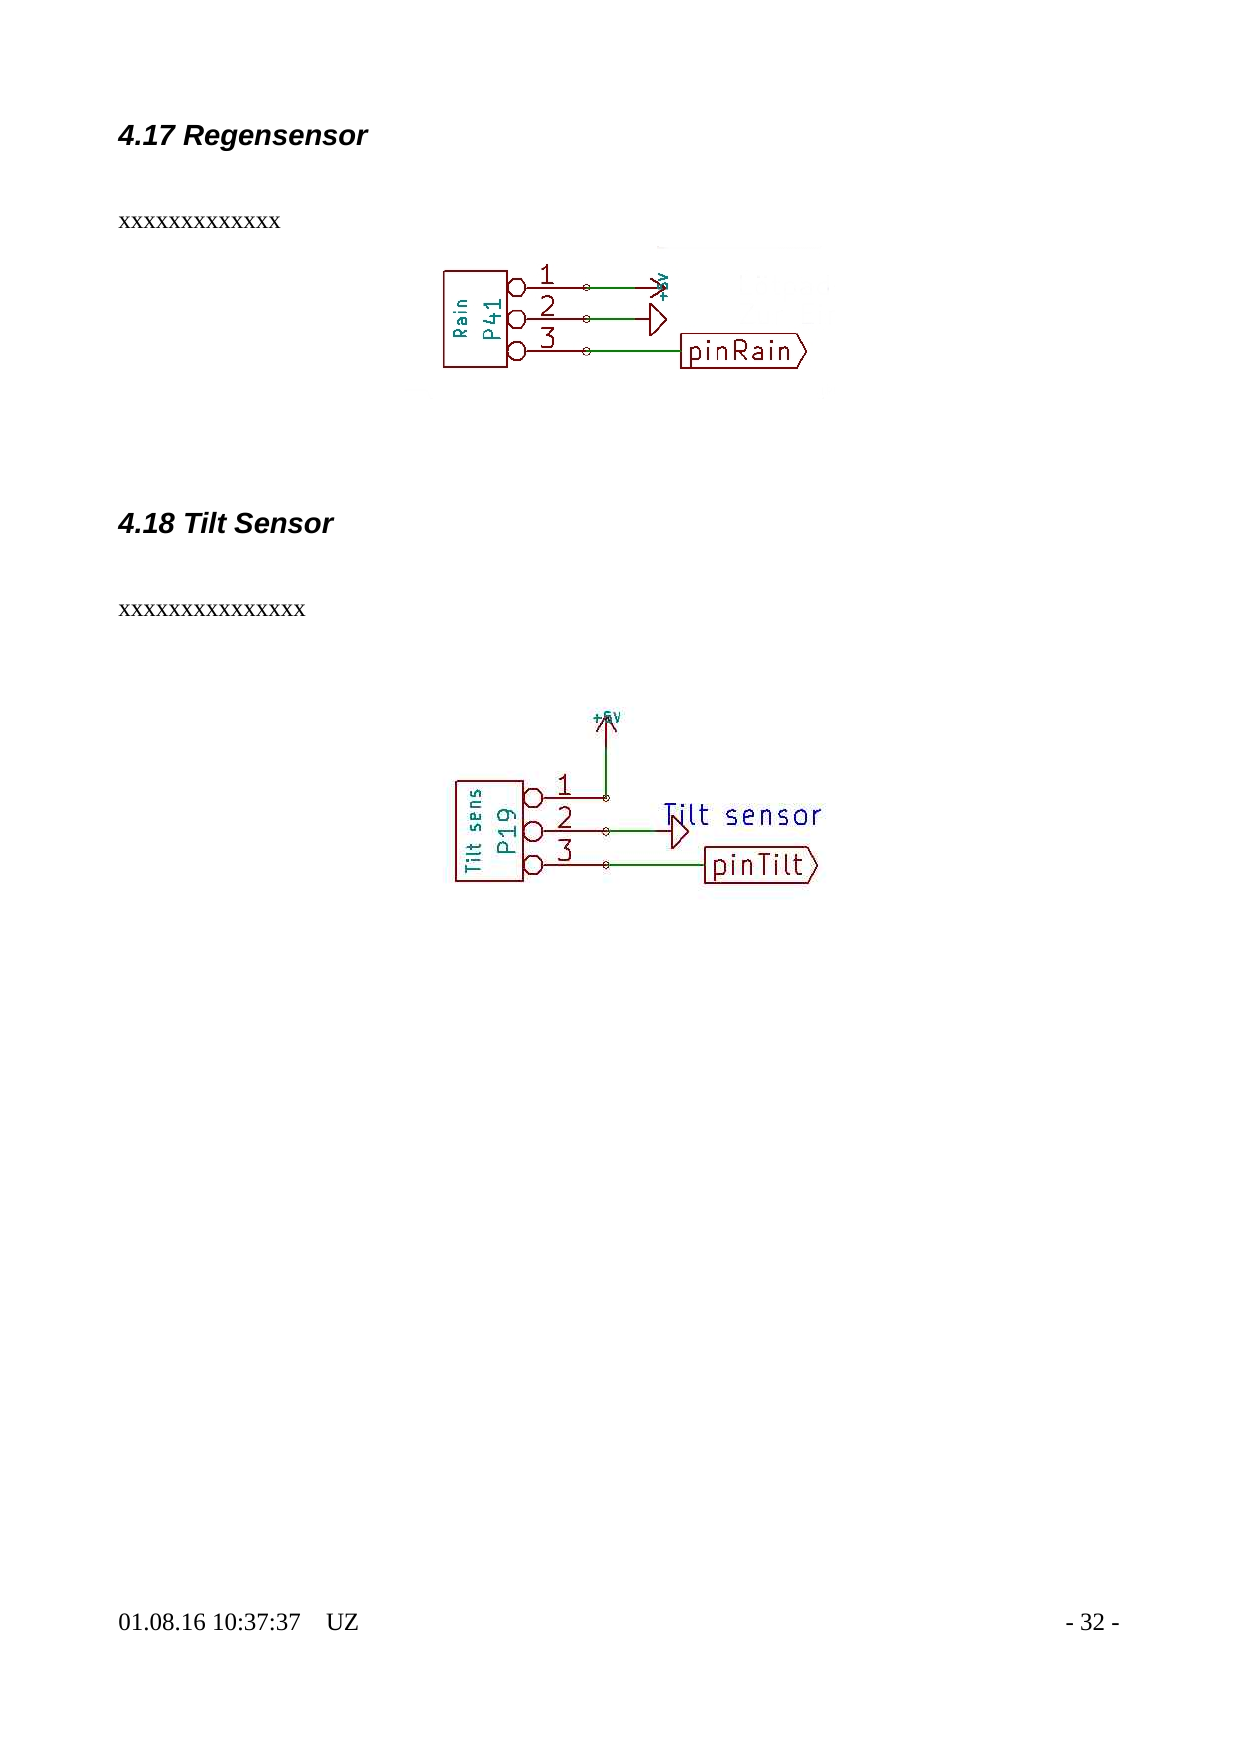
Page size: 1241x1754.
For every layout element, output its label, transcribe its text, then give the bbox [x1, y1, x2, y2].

text xxxxxxxxxxxxx [118, 205, 1122, 234]
picture [395, 676, 845, 923]
subtitle 4.18 Tilt Sensor [118, 506, 1122, 540]
picture [405, 246, 835, 399]
text xxxxxxxxxxxxxxx [118, 593, 1122, 622]
subtitle 4.17 Regensensor [118, 118, 1122, 152]
